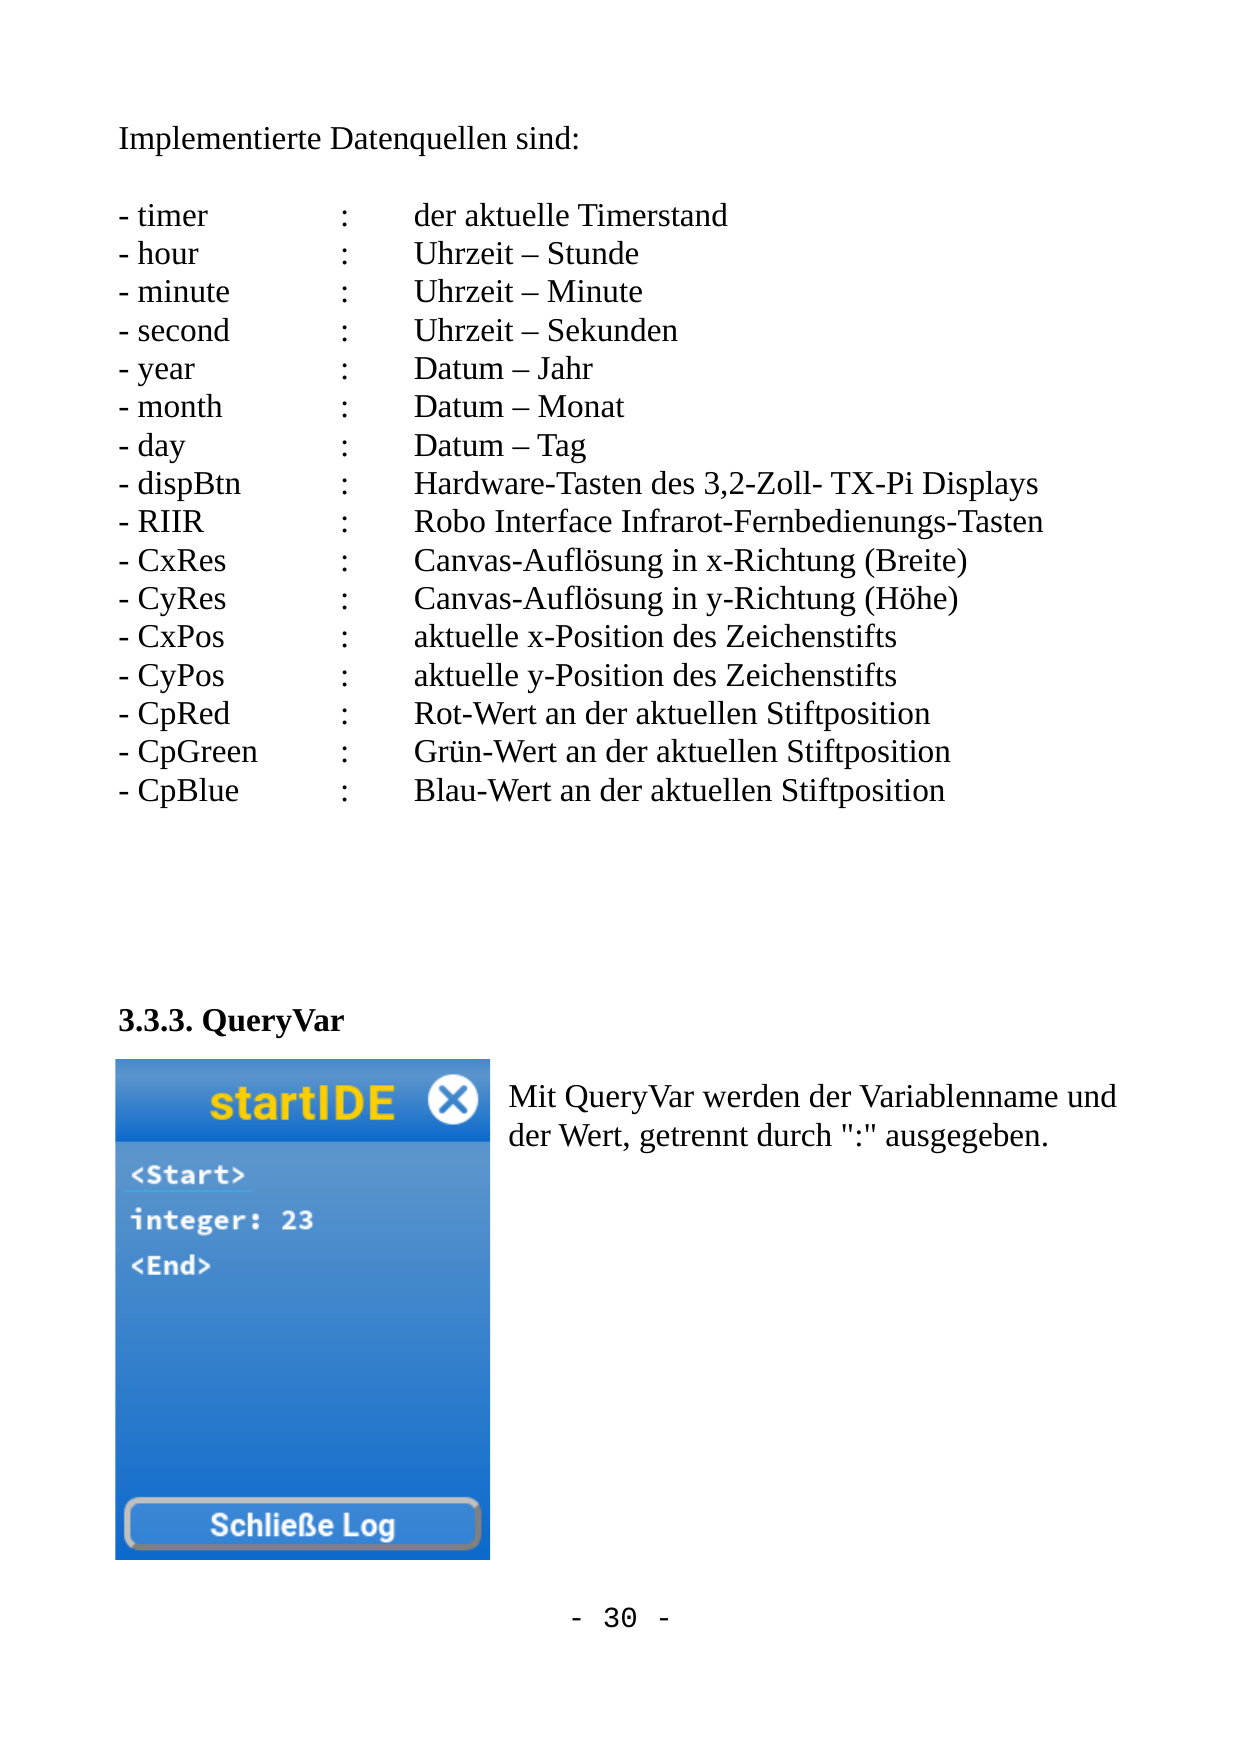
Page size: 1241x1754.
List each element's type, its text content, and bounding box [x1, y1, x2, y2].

picture [115, 1059, 491, 1560]
text - RIIR : Robo Interface Infrarot-Fernbedienungs-Tasten [118, 501, 1122, 540]
text - minute : Uhrzeit – Minute [118, 271, 1122, 310]
text - month : Datum – Monat [118, 386, 1122, 425]
text - CpRed : Rot-Wert an der aktuellen Stiftposition [118, 693, 1122, 731]
text - CyPos : aktuelle y-Position des Zeichenstifts [118, 655, 1122, 693]
text - CpGreen : Grün-Wert an der aktuellen Stiftposition [118, 731, 1122, 770]
text - year : Datum – Jahr [118, 348, 1122, 386]
text - hour : Uhrzeit – Stunde [118, 233, 1122, 271]
text - timer : der aktuelle Timerstand [118, 195, 1122, 233]
text - second : Uhrzeit – Sekunden [118, 310, 1122, 348]
text - CyRes : Canvas-Auflösung in y-Richtung (Höhe) [118, 578, 1122, 616]
text - CxPos : aktuelle x-Position des Zeichenstifts [118, 616, 1122, 655]
text - dispBtn : Hardware-Tasten des 3,2-Zoll- TX-Pi Displays [118, 463, 1122, 501]
text - CxRes : Canvas-Auflösung in x-Richtung (Breite) [118, 540, 1122, 578]
text - day : Datum – Tag [118, 425, 1122, 463]
text - CpBlue : Blau-Wert an der aktuellen Stiftposition [118, 770, 1122, 808]
text Mit QueryVar werden der Variablenname und der Wert, getrennt durch ":" ausgegeben. [491, 1076, 1122, 1153]
text Implementierte Datenquellen sind: [118, 118, 1122, 156]
text 3.3.3. QueryVar [118, 1000, 1122, 1038]
